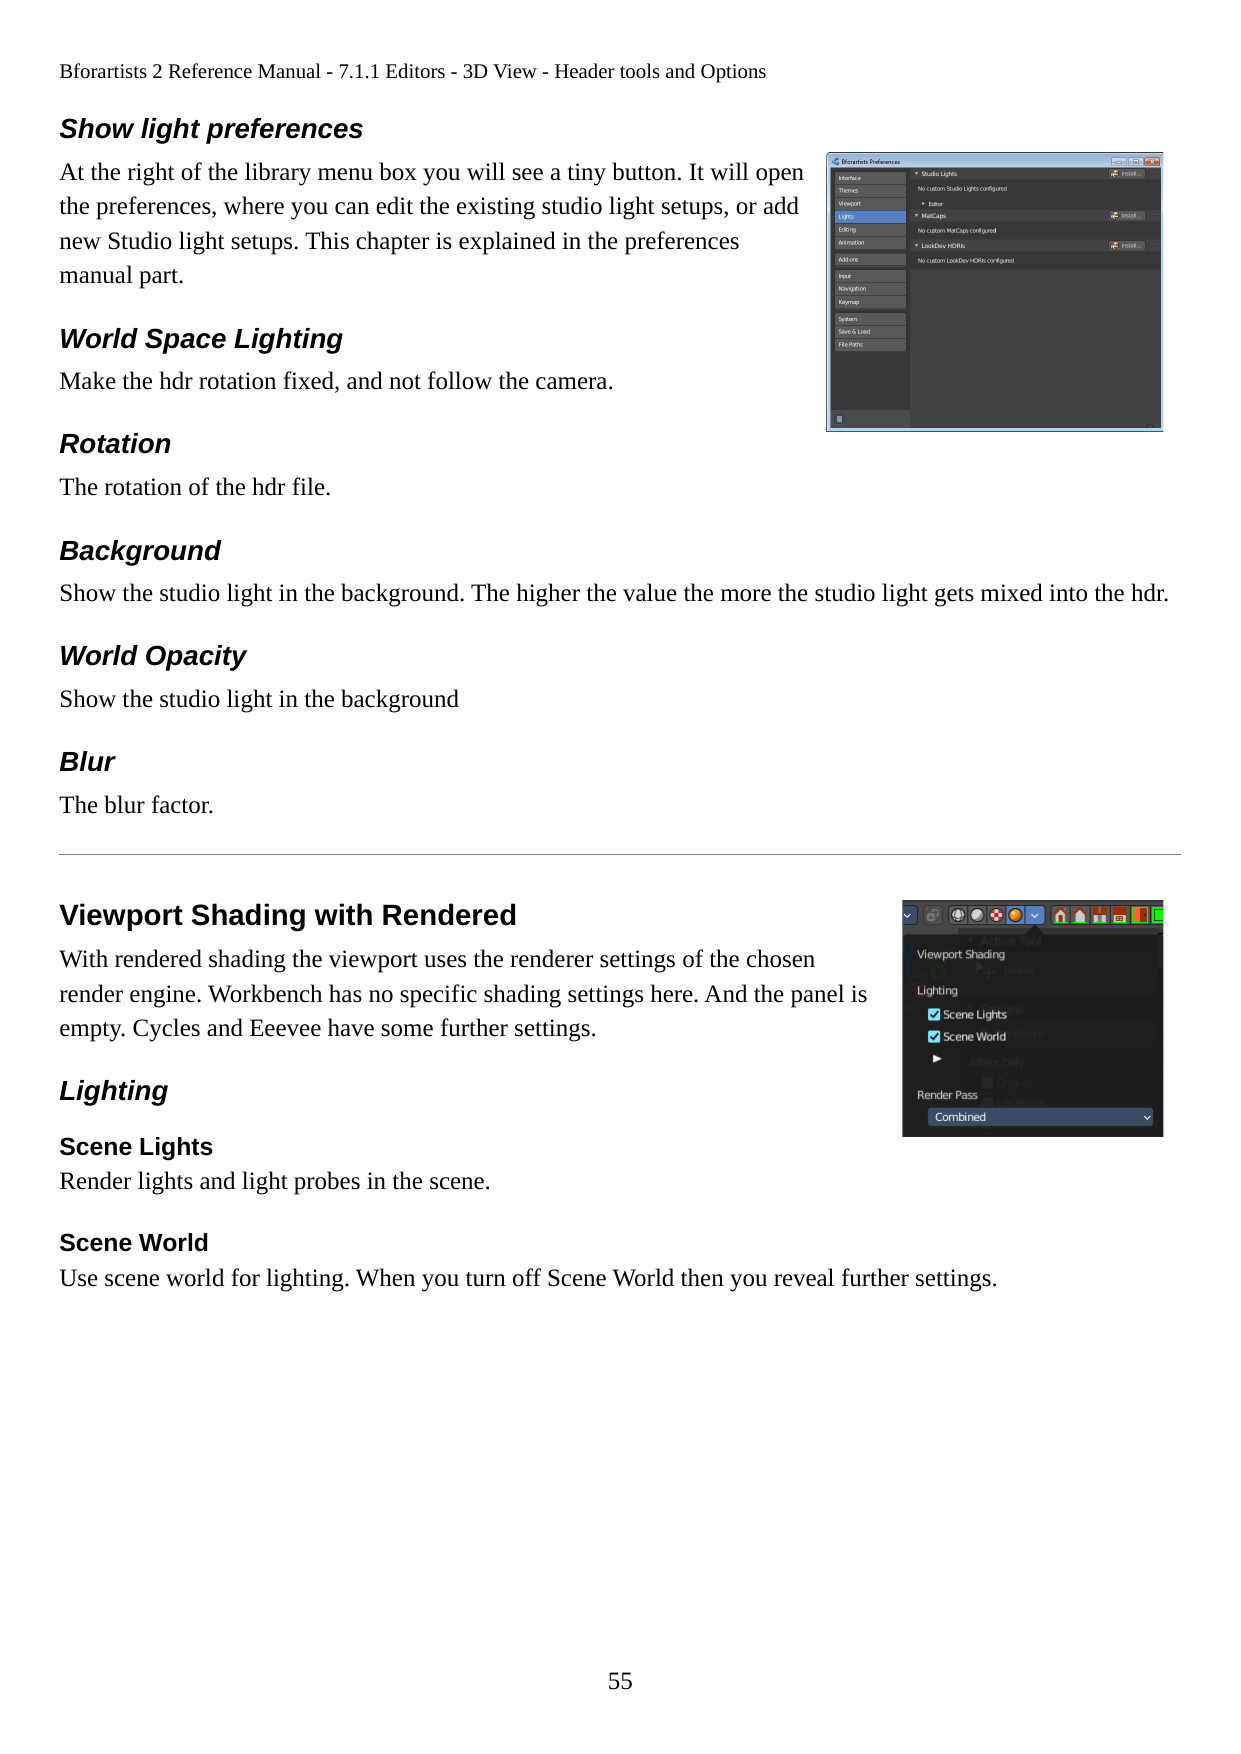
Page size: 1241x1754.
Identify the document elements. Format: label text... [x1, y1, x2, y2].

subtitle Blur [59, 746, 1181, 778]
subtitle Scene World [59, 1228, 1181, 1256]
text Use scene world for lighting. When you turn off Scene World then you reveal further settings. [59, 1263, 1181, 1291]
picture [826, 152, 1164, 432]
text Show the studio light in the background [59, 684, 1181, 713]
subtitle Background [59, 534, 1181, 566]
text The blur factor. [59, 790, 1181, 819]
text At the right of the library menu box you will see a tiny button. It will open the preferences, where you can edit the existing studio light setups, or add new Studio light setups. This chapter is explained in the preferences manual part. [59, 157, 826, 289]
subtitle Lighting [59, 1075, 902, 1107]
text Show the studio light in the background. The higher the value the more the studio light gets mixed into the hdr. [59, 578, 1181, 607]
text With rendered shading the viewport uses the renderer settings of the chosen render engine. Workbench has no specific shading settings here. And the panel is empty. Cycles and Eeevee have some further settings. [59, 944, 902, 1042]
picture [902, 900, 1164, 1137]
subtitle Rotation [59, 428, 1181, 460]
subtitle World Opacity [59, 640, 1181, 672]
subtitle Scene Lights [59, 1132, 1181, 1160]
subtitle [1164, 1075, 1181, 1107]
text The rotation of the hdr file. [59, 472, 1181, 501]
subtitle [1164, 322, 1181, 354]
subtitle World Space Lighting [59, 322, 826, 354]
text Render lights and light probes in the scene. [59, 1166, 1181, 1195]
subtitle Viewport Shading with Rendered [59, 898, 1181, 932]
text Make the hdr rotation fixed, and not follow the camera. [59, 366, 826, 395]
subtitle Show light preferences [59, 113, 1181, 144]
